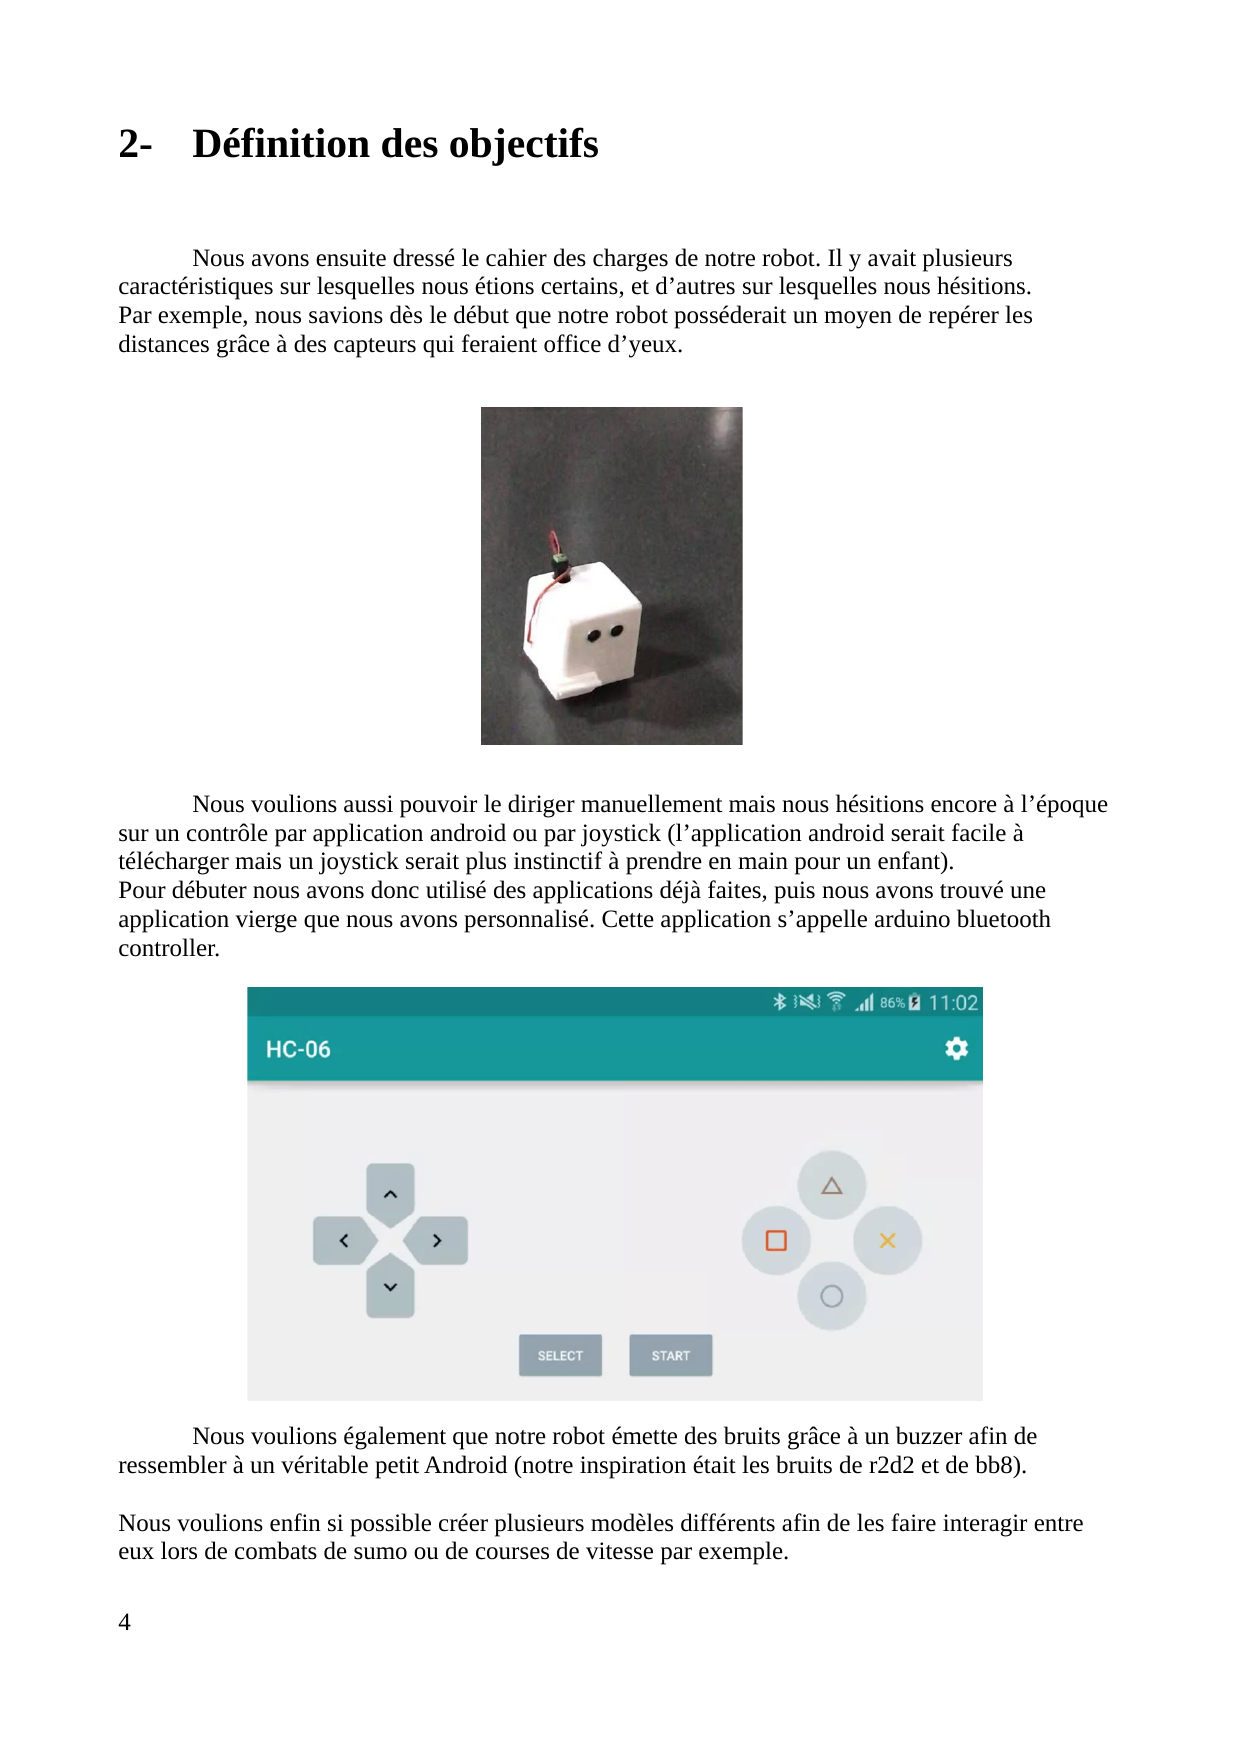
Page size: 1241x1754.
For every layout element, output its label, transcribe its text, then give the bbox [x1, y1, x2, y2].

text Nous avons ensuite dressé le cahier des charges de notre robot. Il y avait plusieurs caractéristiques sur lesquelles nous étions certains, et d’autres sur lesquelles nous hésitions. Par exemple, nous savions dès le début que notre robot posséderait un moyen de repérer les distances grâce à des capteurs qui feraient office d’yeux. [118, 243, 1122, 358]
picture [481, 407, 743, 745]
picture [247, 987, 983, 1401]
text Pour débuter nous avons donc utilisé des applications déjà faites, puis nous avons trouvé une application vierge que nous avons personnalisé. Cette application s’appelle arduino bluetooth controller. [118, 875, 1122, 961]
text Nous voulions aussi pouvoir le diriger manuellement mais nous hésitions encore à l’époque sur un contrôle par application android ou par joystick (l’application android serait facile à télécharger mais un joystick serait plus instinctif à prendre en main pour un enfant). [118, 789, 1122, 875]
text 2- Définition des objectifs [118, 118, 1122, 166]
text Nous voulions enfin si possible créer plusieurs modèles différents afin de les faire interagir entre eux lors de combats de sumo ou de courses de vitesse par exemple. [118, 1508, 1122, 1565]
text Nous voulions également que notre robot émette des bruits grâce à un buzzer afin de ressembler à un véritable petit Android (notre inspiration était les bruits de r2d2 et de bb8). [118, 1421, 1122, 1479]
